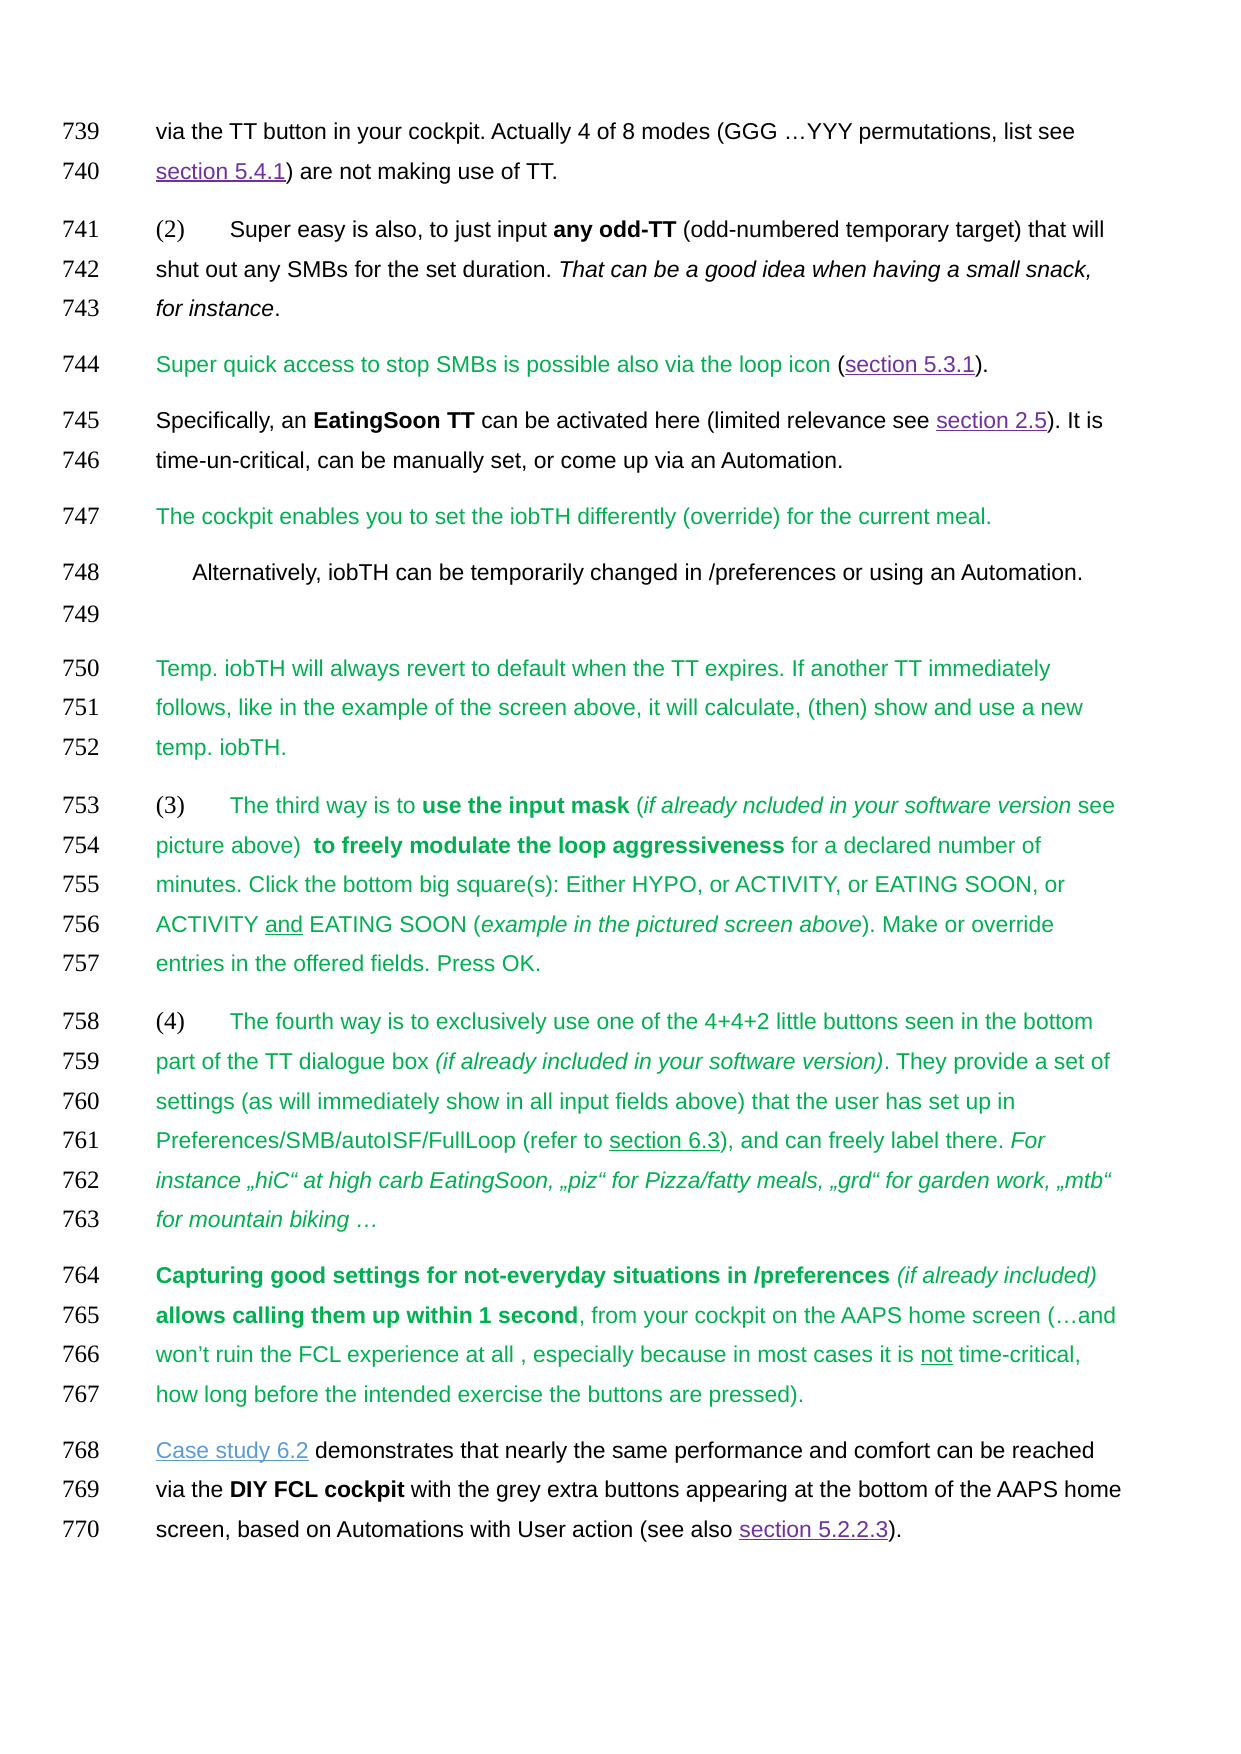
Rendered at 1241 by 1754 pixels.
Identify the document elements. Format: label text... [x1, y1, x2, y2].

list The third way is to use the input mask (if already ncluded in your software version see picture above) to freely modulate the loop aggressiveness for a declared number of minutes. Click the bottom big square(s): Either HYPO, or ACTIVITY, or EATING SOON, or ACTIVITY and EATING SOON (example in the pictured screen above). Make or override entries in the offered fields. Press OK. [156, 790, 1122, 977]
list The cockpit enables you to set the iobTH differently (override) for the current meal. [156, 503, 1122, 529]
list The fourth way is to exclusively use one of the 4+4+2 little buttons seen in the bottom part of the TT dialogue box (if already included in your software version). They provide a set of settings (as will immediately show in all input fields above) that the user has set up in Preferences/SMB/autoISF/FullLoop (refer to section 6.3), and can freely label there. For instance „hiC“ at high carb EatingSoon, „piz“ for Pizza/fatty meals, „grd“ for garden work, „mtb“ for mountain biking … [156, 1006, 1122, 1232]
list Specifically, an EatingSoon TT can be activated here (limited relevance see section 2.5). It is time-un-critical, can be manually set, or come up via an Automation. [156, 407, 1122, 473]
list Capturing good settings for not-everyday situations in /preferences (if already included) allows calling them up within 1 second, from your cockpit on the AAPS home screen (…and won’t ruin the FCL experience at all , especially because in most cases it is not time-critical, how long before the intended exercise the buttons are pressed). [156, 1262, 1122, 1407]
list Who is happy with the initially well tuned FCL and does not have huge variations in daily eating and moving around, will not use the TT at all. FCL is possible without an intervention via the TT button in your cockpit. Actually 4 of 8 modes (GGG …YYY permutations, list see section 5.4.1) are not making use of TT. [156, 118, 1122, 184]
list Super easy is also, to just input any odd-TT (odd-numbered temporary target) that will shut out any SMBs for the set duration. That can be a good idea when having a small snack, for instance. [156, 214, 1122, 321]
list Super quick access to stop SMBs is possible also via the loop icon (section 5.3.1). [156, 351, 1122, 378]
list Temp. iobTH will always revert to default when the TT expires. If another TT immediately follows, like in the example of the screen above, it will calculate, (then) show and use a new temp. iobTH. [156, 655, 1122, 760]
text Alternatively, iobTH can be temporarily changed in /preferences or using an Automation. [192, 559, 1122, 586]
list Case study 6.2 demonstrates that nearly the same performance and comfort can be reached via the DIY FCL cockpit with the grey extra buttons appearing at the bottom of the AAPS home screen, based on Automations with User action (see also section 5.2.2.3). [156, 1437, 1122, 1542]
